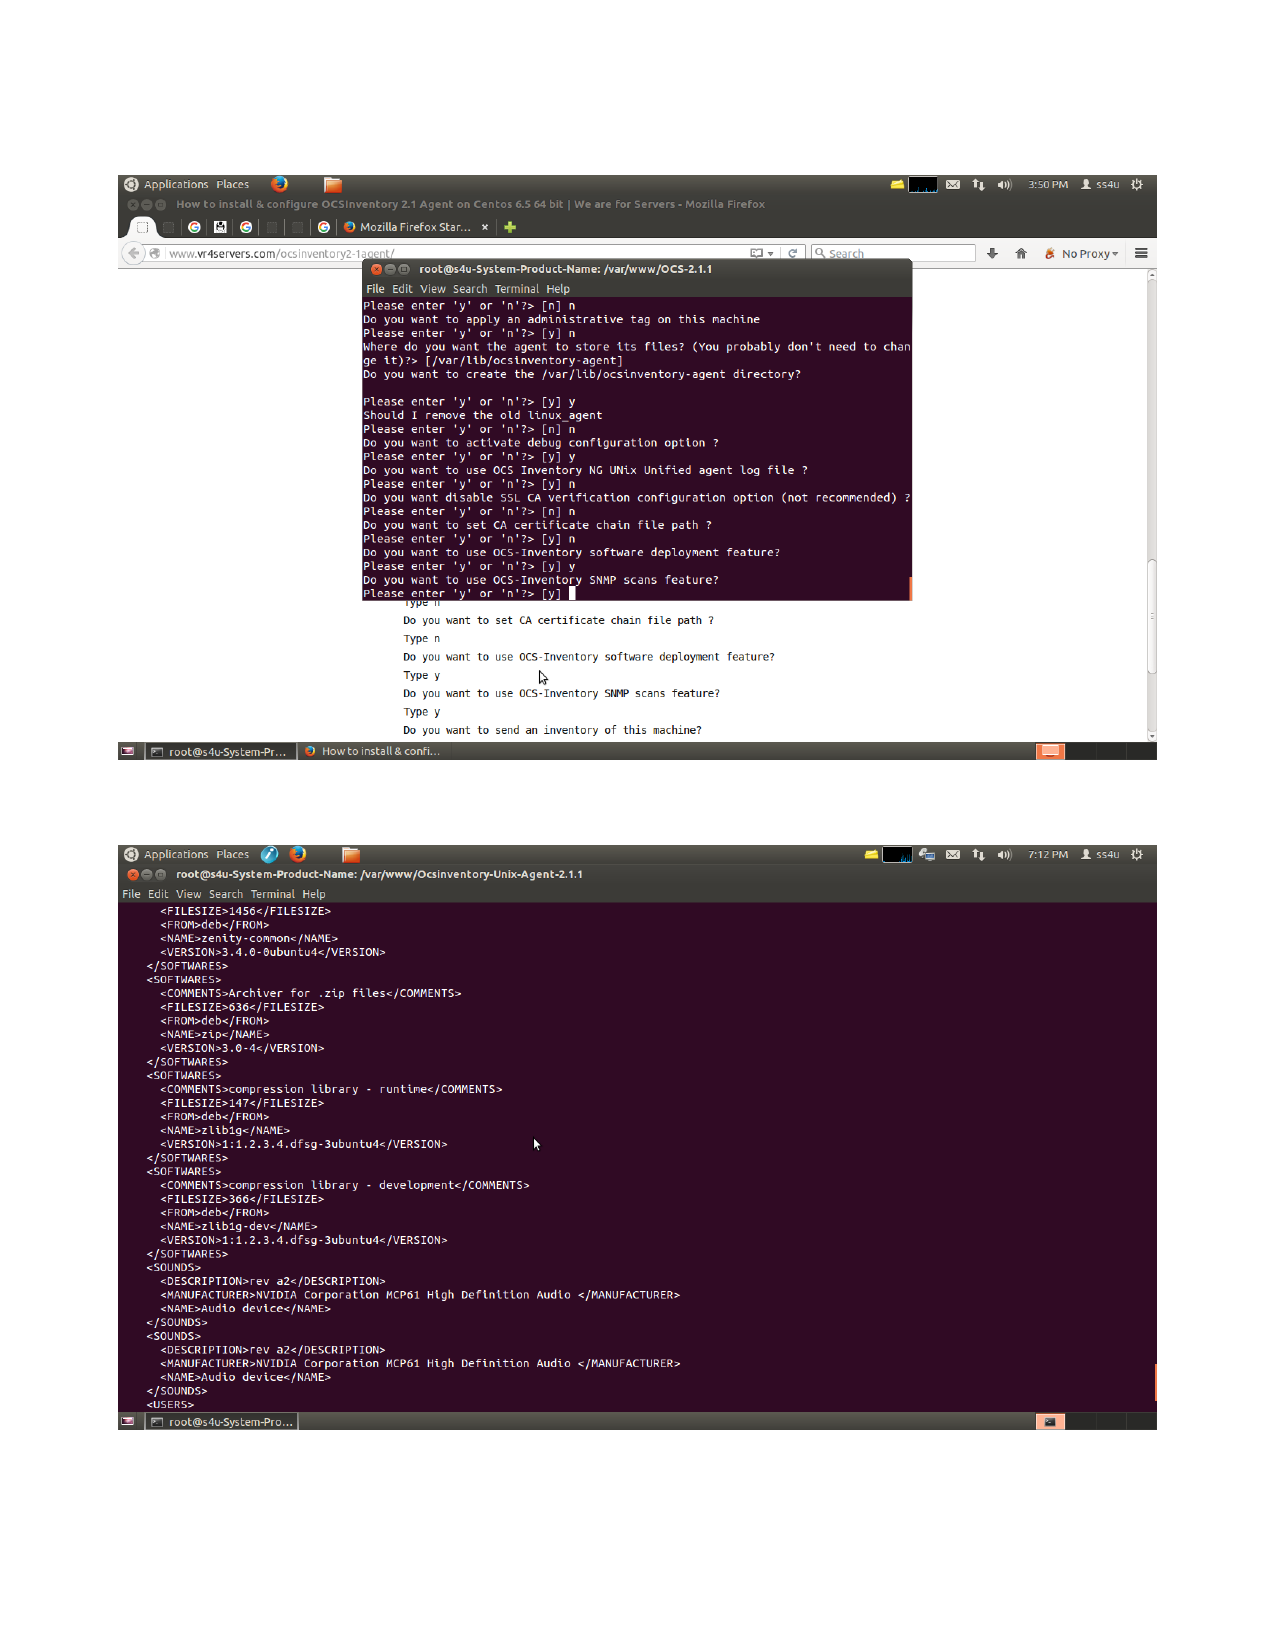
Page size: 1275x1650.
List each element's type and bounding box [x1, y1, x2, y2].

picture [118, 845, 1157, 1430]
picture [118, 175, 1157, 760]
